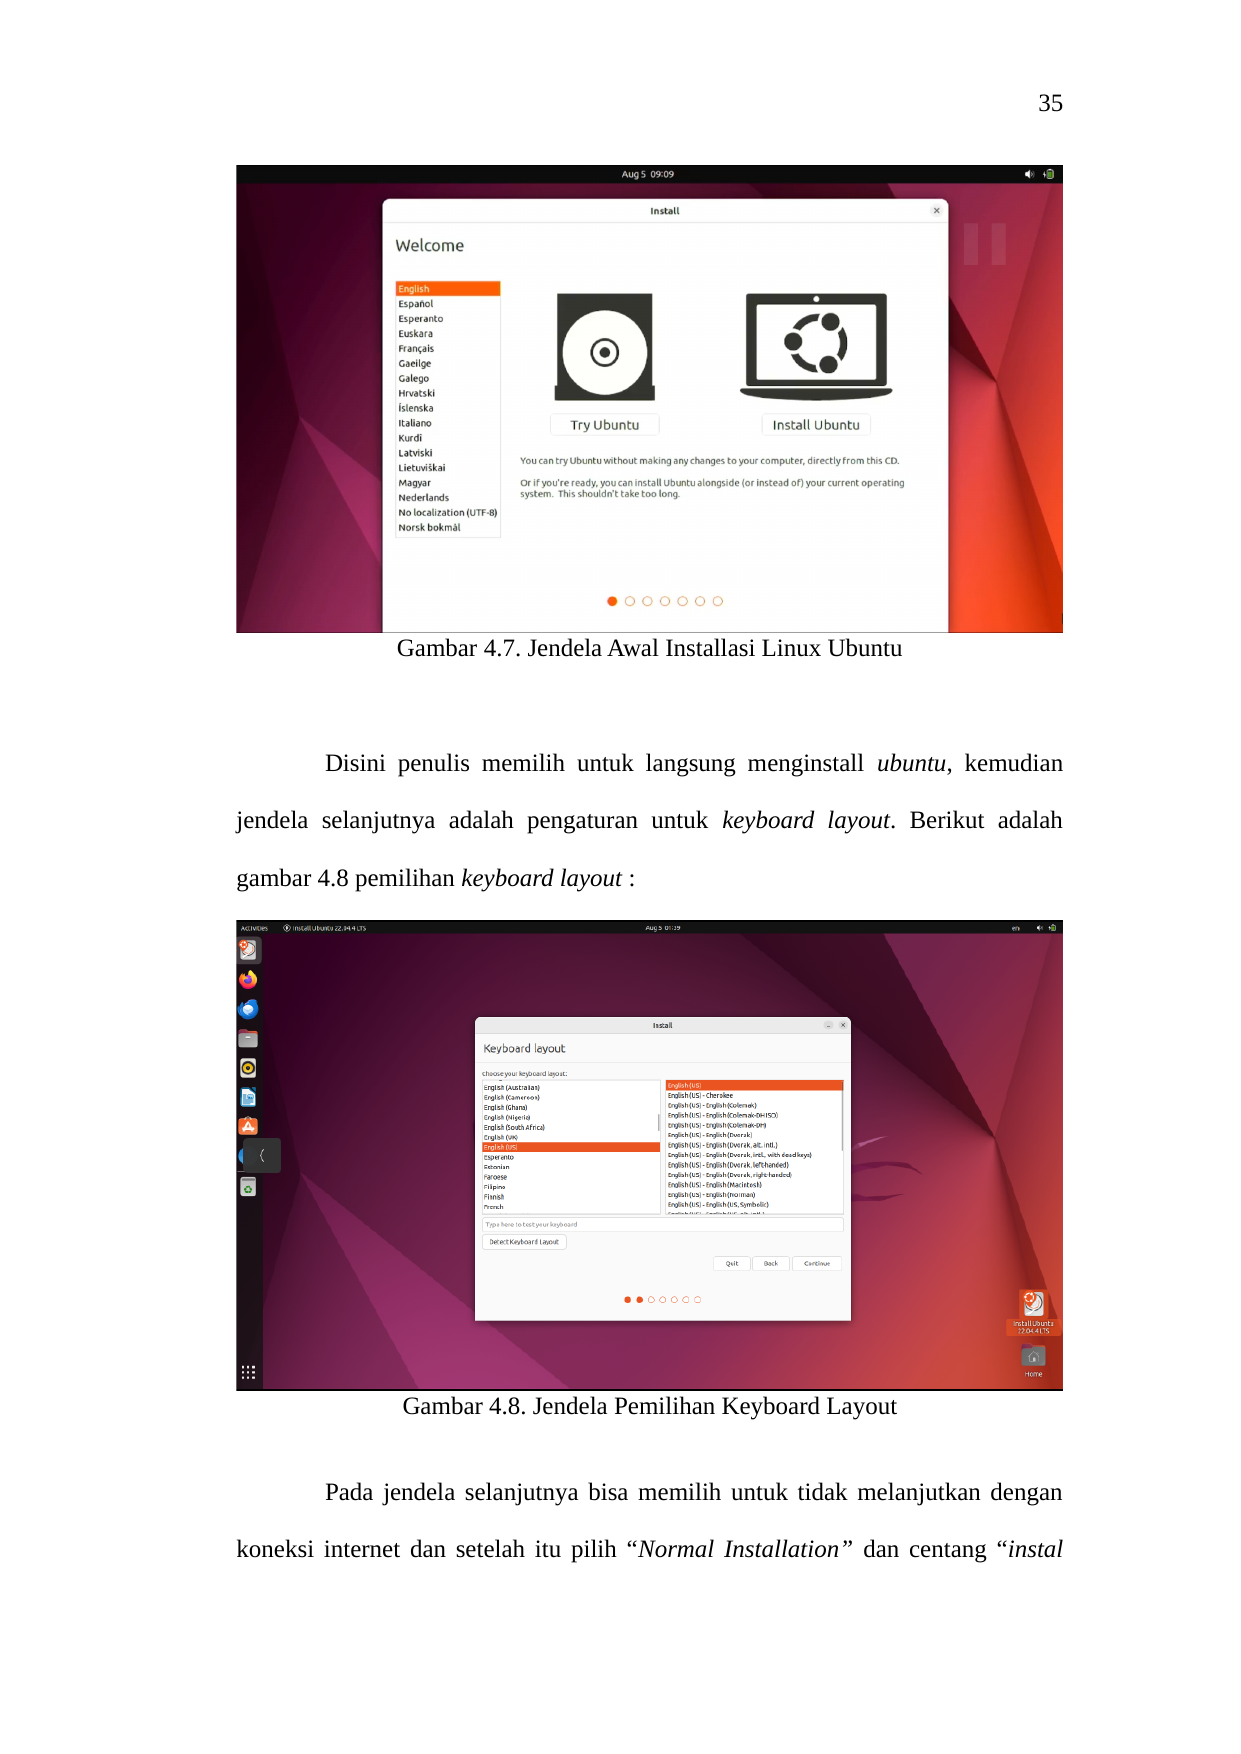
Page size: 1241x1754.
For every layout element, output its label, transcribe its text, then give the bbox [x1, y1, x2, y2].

picture [236, 920, 1063, 1391]
text Disini penulis memilih untuk langsung menginstall ubuntu, kemudian jendela selanjutnya adalah pengaturan untuk keyboard layout. Berikut adalah gambar 4.8 pemilihan keyboard layout : [236, 748, 1063, 892]
picture [236, 165, 1063, 633]
text Pada jendela selanjutnya bisa memilih untuk tidak melanjutkan dengan koneksi internet dan setelah itu pilih “Normal Installation” dan centang “instal [236, 1419, 1063, 1563]
text Gambar 4.8. Jendela pemilihan keyboard layout [236, 1391, 1063, 1419]
text Gambar 4.7. Jendela awal installasi linux ubuntu [236, 633, 1063, 662]
